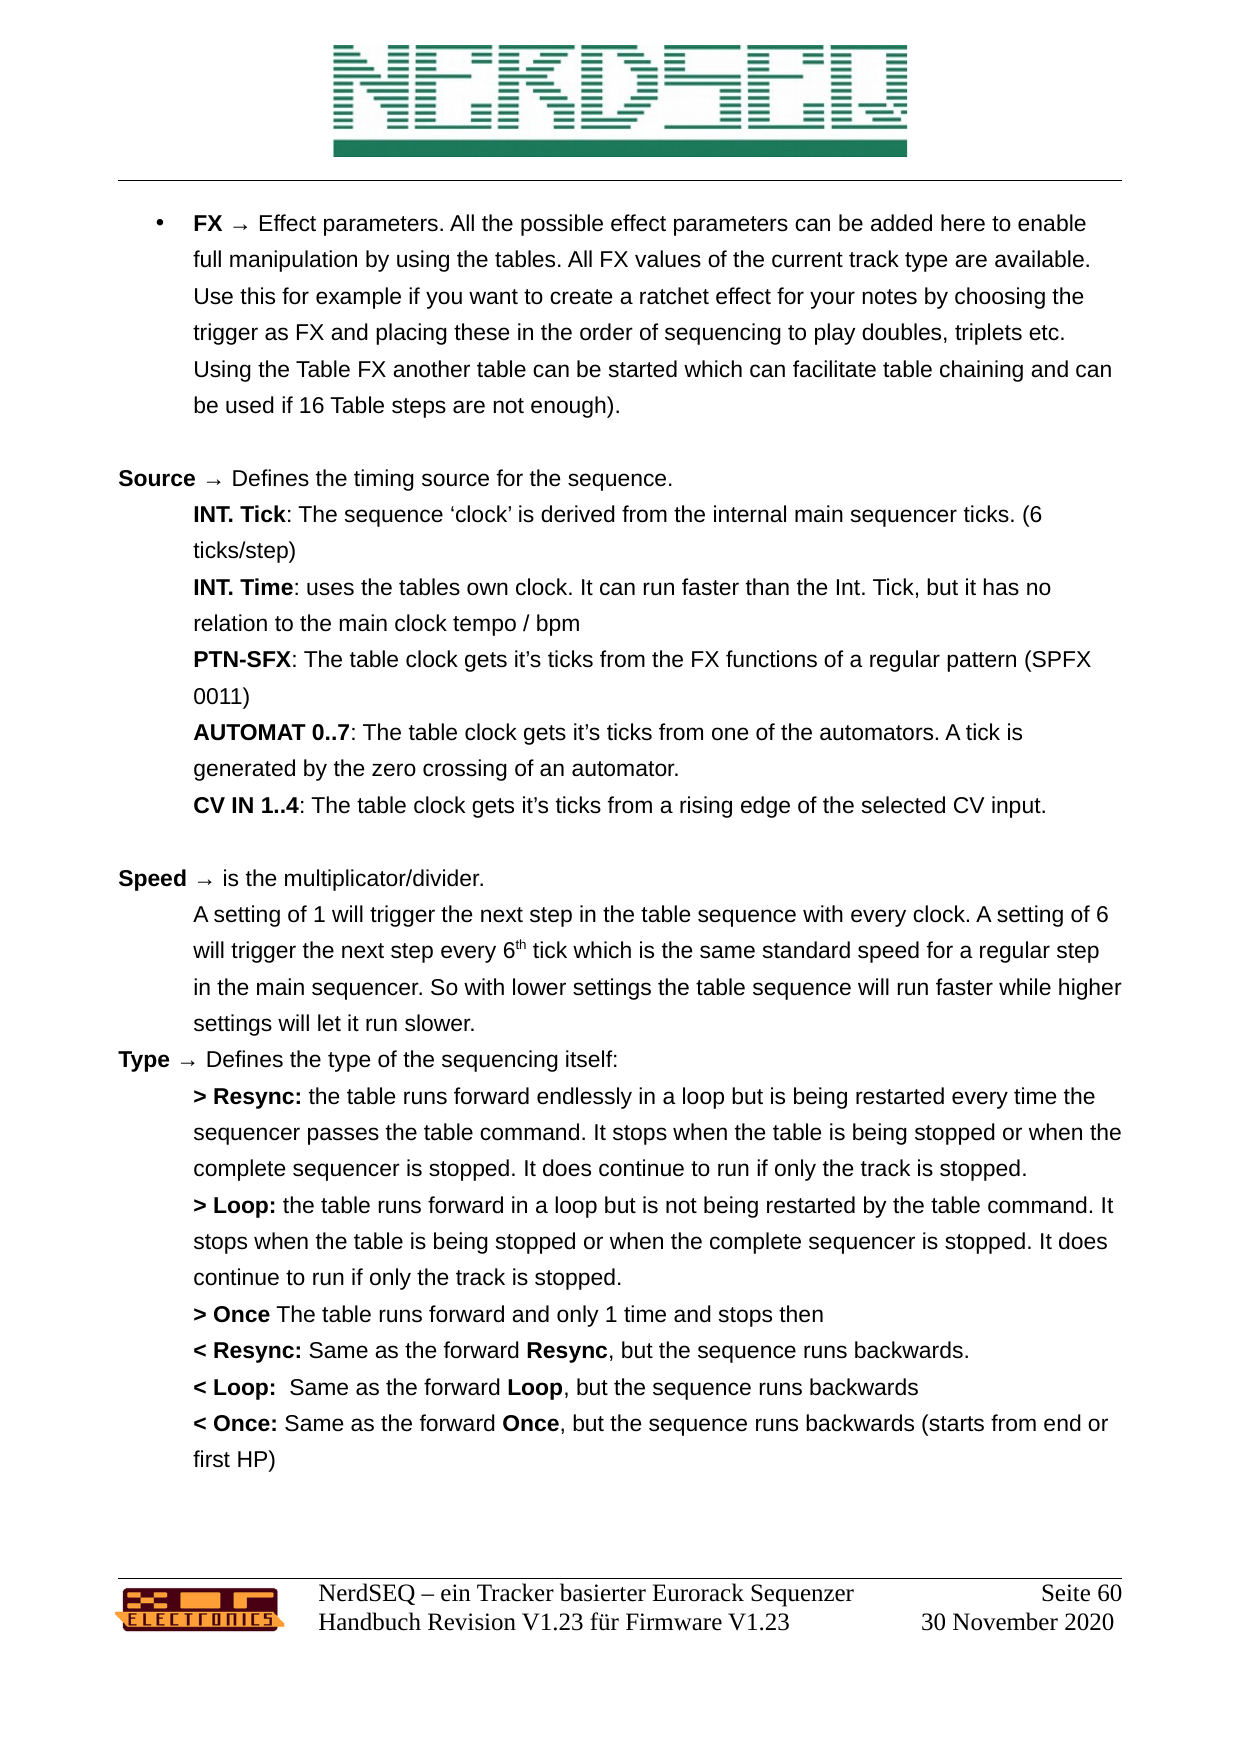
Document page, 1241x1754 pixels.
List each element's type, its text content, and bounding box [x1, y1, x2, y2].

text < Once: Same as the forward Once, but the sequence runs backwards (starts from end or first HP) [193, 1410, 1122, 1472]
picture [115, 1584, 285, 1634]
list FX → Effect parameters. All the possible effect parameters can be added here to enable full manipulation by using the tables. All FX values of the current track type are available. Use this for example if you want to create a ratchet effect for your notes by choosing the trigger as FX and placing these in the order of sequencing to play doubles, triplets etc. Using the Table FX another table can be started which can facilitate table chaining and can be used if 16 Table steps are not enough). [156, 209, 1122, 418]
text Source → Defines the timing source for the sequence. [118, 464, 1122, 491]
text > Once The table runs forward and only 1 time and stops then [193, 1301, 1122, 1327]
picture [333, 45, 908, 157]
text INT. Tick: The sequence ‘clock’ is derived from the internal main sequencer ticks. (6 ticks/step) [118, 501, 1122, 564]
text Speed → is the multiplicator/divider. [118, 864, 1122, 891]
text AUTOMAT 0..7: The table clock gets it’s ticks from one of the automators. A tick is generated by the zero crossing of an automator. [118, 719, 1122, 782]
text < Resync: Same as the forward Resync, but the sequence runs backwards. [193, 1337, 1122, 1363]
text < Loop: Same as the forward Loop, but the sequence runs backwards [193, 1373, 1122, 1400]
text PTN-SFX: The table clock gets it’s ticks from the FX functions of a regular pattern (SPFX 0011) [118, 646, 1122, 709]
text CV IN 1..4: The table clock gets it’s ticks from a rising edge of the selected CV input. [118, 792, 1122, 818]
text > Loop: the table runs forward in a loop but is not being restarted by the table command. It stops when the table is being stopped or when the complete sequencer is stopped. It does continue to run if only the track is stopped. [193, 1192, 1122, 1291]
text A setting of 1 will trigger the next step in the table sequence with every clock. A setting of 6 will trigger the next step every 6th tick which is the same standard speed for a regular step in the main sequencer. So with lower settings the table sequence will run faster while higher settings will let it run slower. [193, 901, 1122, 1036]
text INT. Time: uses the tables own clock. It can run faster than the Int. Tick, but it has no relation to the main clock tempo / bpm [118, 574, 1122, 636]
text > Resync: the table runs forward endlessly in a loop but is being restarted every time the sequencer passes the table command. It stops when the table is being stopped or when the complete sequencer is stopped. It does continue to run if only the track is stopped. [193, 1083, 1122, 1182]
text Type → Defines the type of the sequencing itself: [118, 1046, 1122, 1073]
